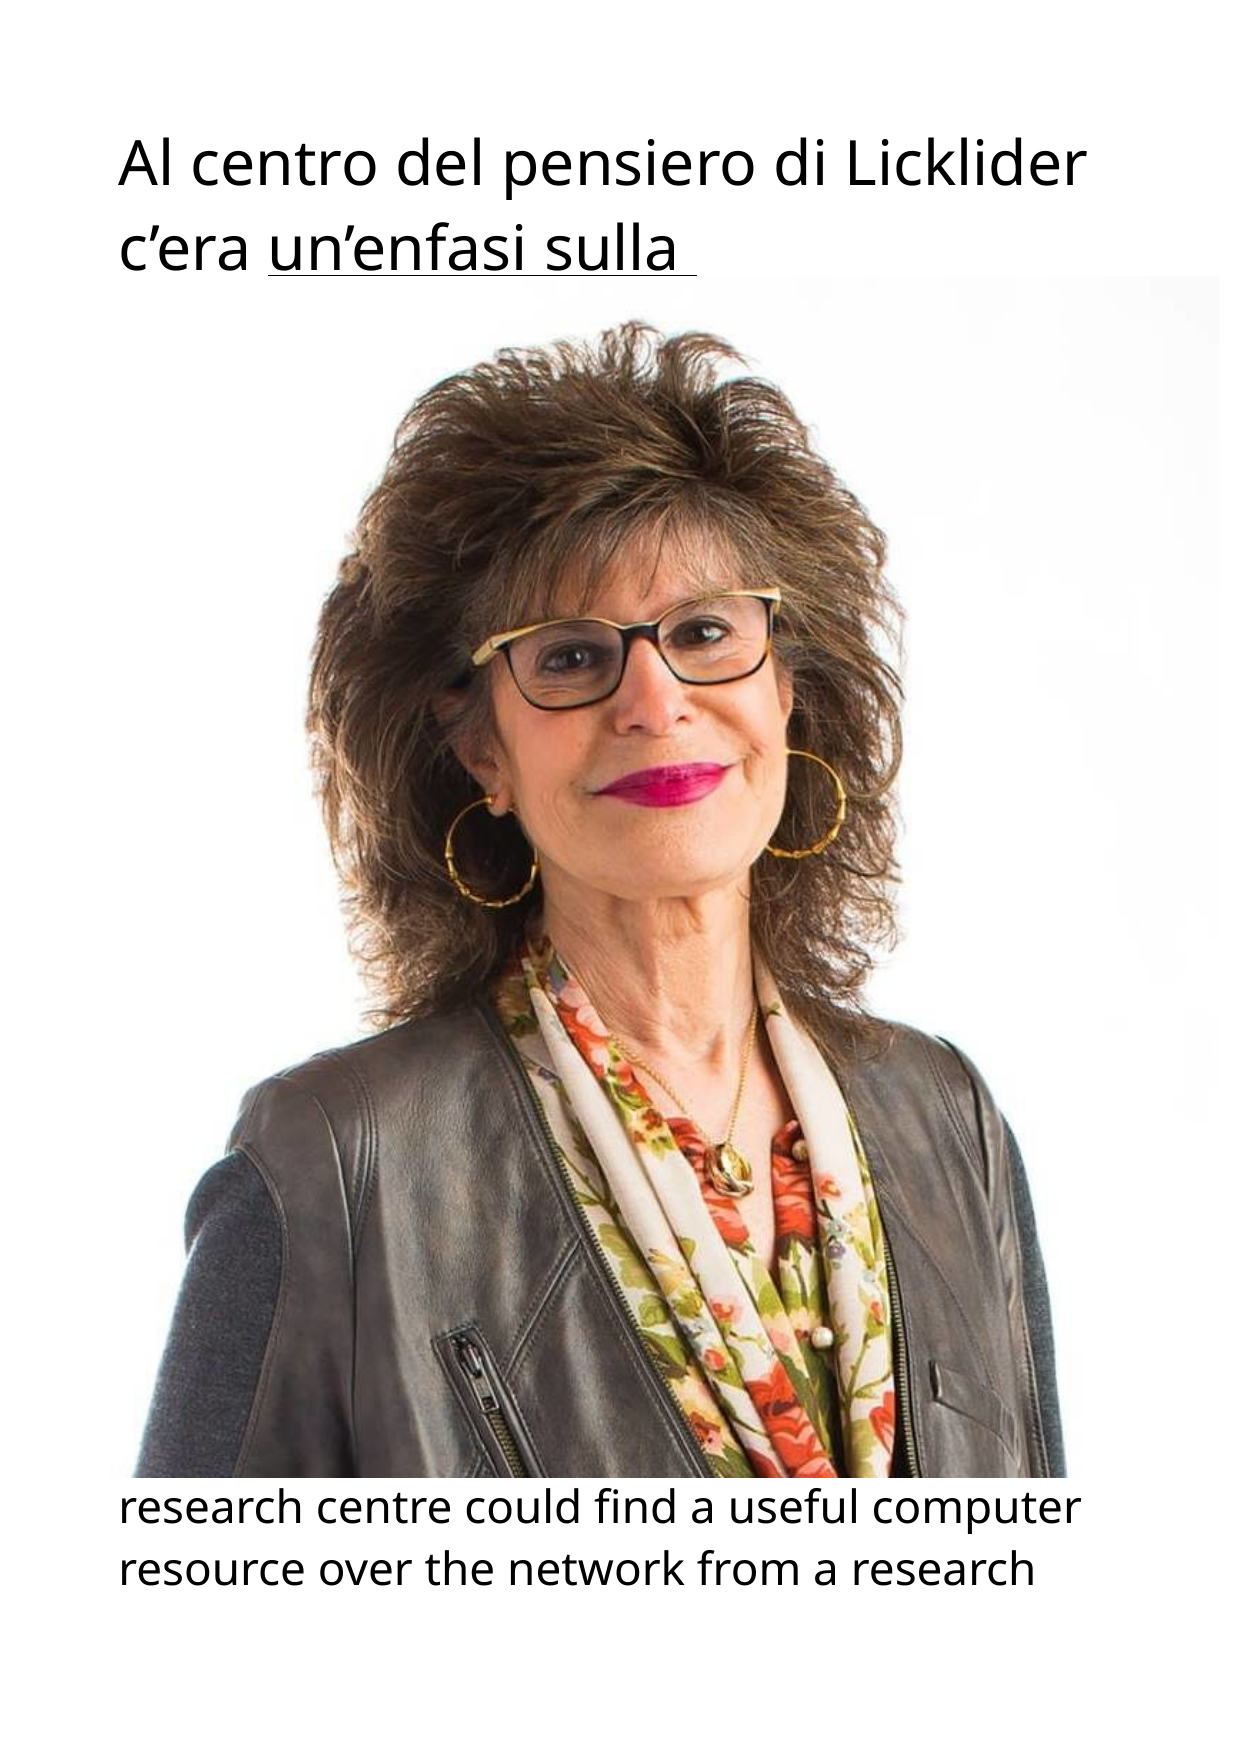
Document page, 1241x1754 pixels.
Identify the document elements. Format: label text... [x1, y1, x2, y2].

text Al centro del pensiero di Licklider c’era un’enfasi sulla collaborazione. Licklider ipotizzava uno scenario futuro in cui un ricercatore di un centro di ricerca potesse trovare in rete una risorsa informatica utile da un altro centro di ricerca. Questo, in un mondo di macchine incompatibili e di risorse informatiche gelosamente custodite, era un discorso davvero lungimirante. [118, 118, 1122, 276]
text At the core of Licklider’s thinking was an emphasis on collaboration. Licklider posited a future scenario in which a researcher at one research centre could find a useful computer resource over the network from a research centre elsewhere. This, in a world of incompatible machines and jealously guarded computing resources, was far-sighted talk indeed. [118, 1478, 1122, 1599]
picture [20, 276, 1220, 1478]
